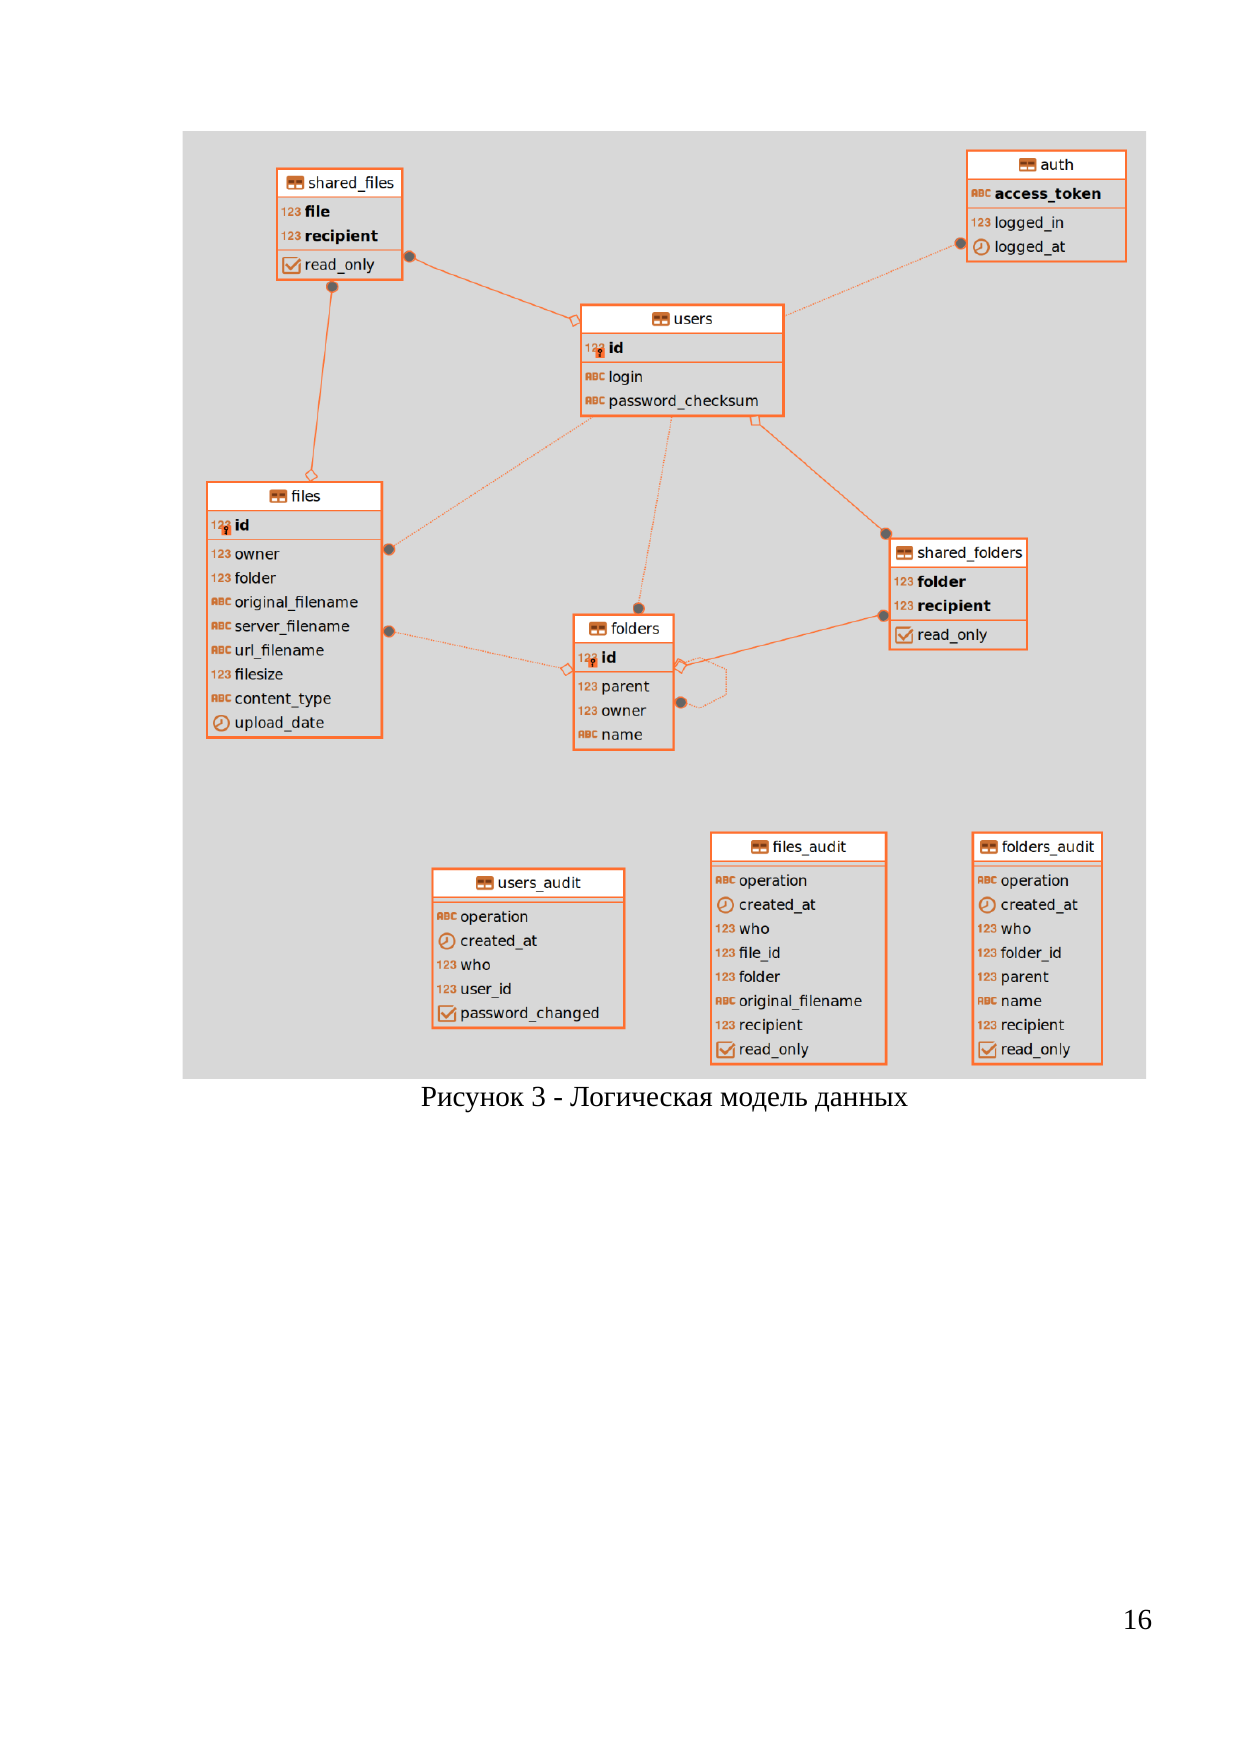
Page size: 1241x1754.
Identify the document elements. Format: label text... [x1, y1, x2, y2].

picture [182, 131, 1147, 1079]
text Рисунок 3 - Логическая модель данных [295, 1079, 1033, 1112]
